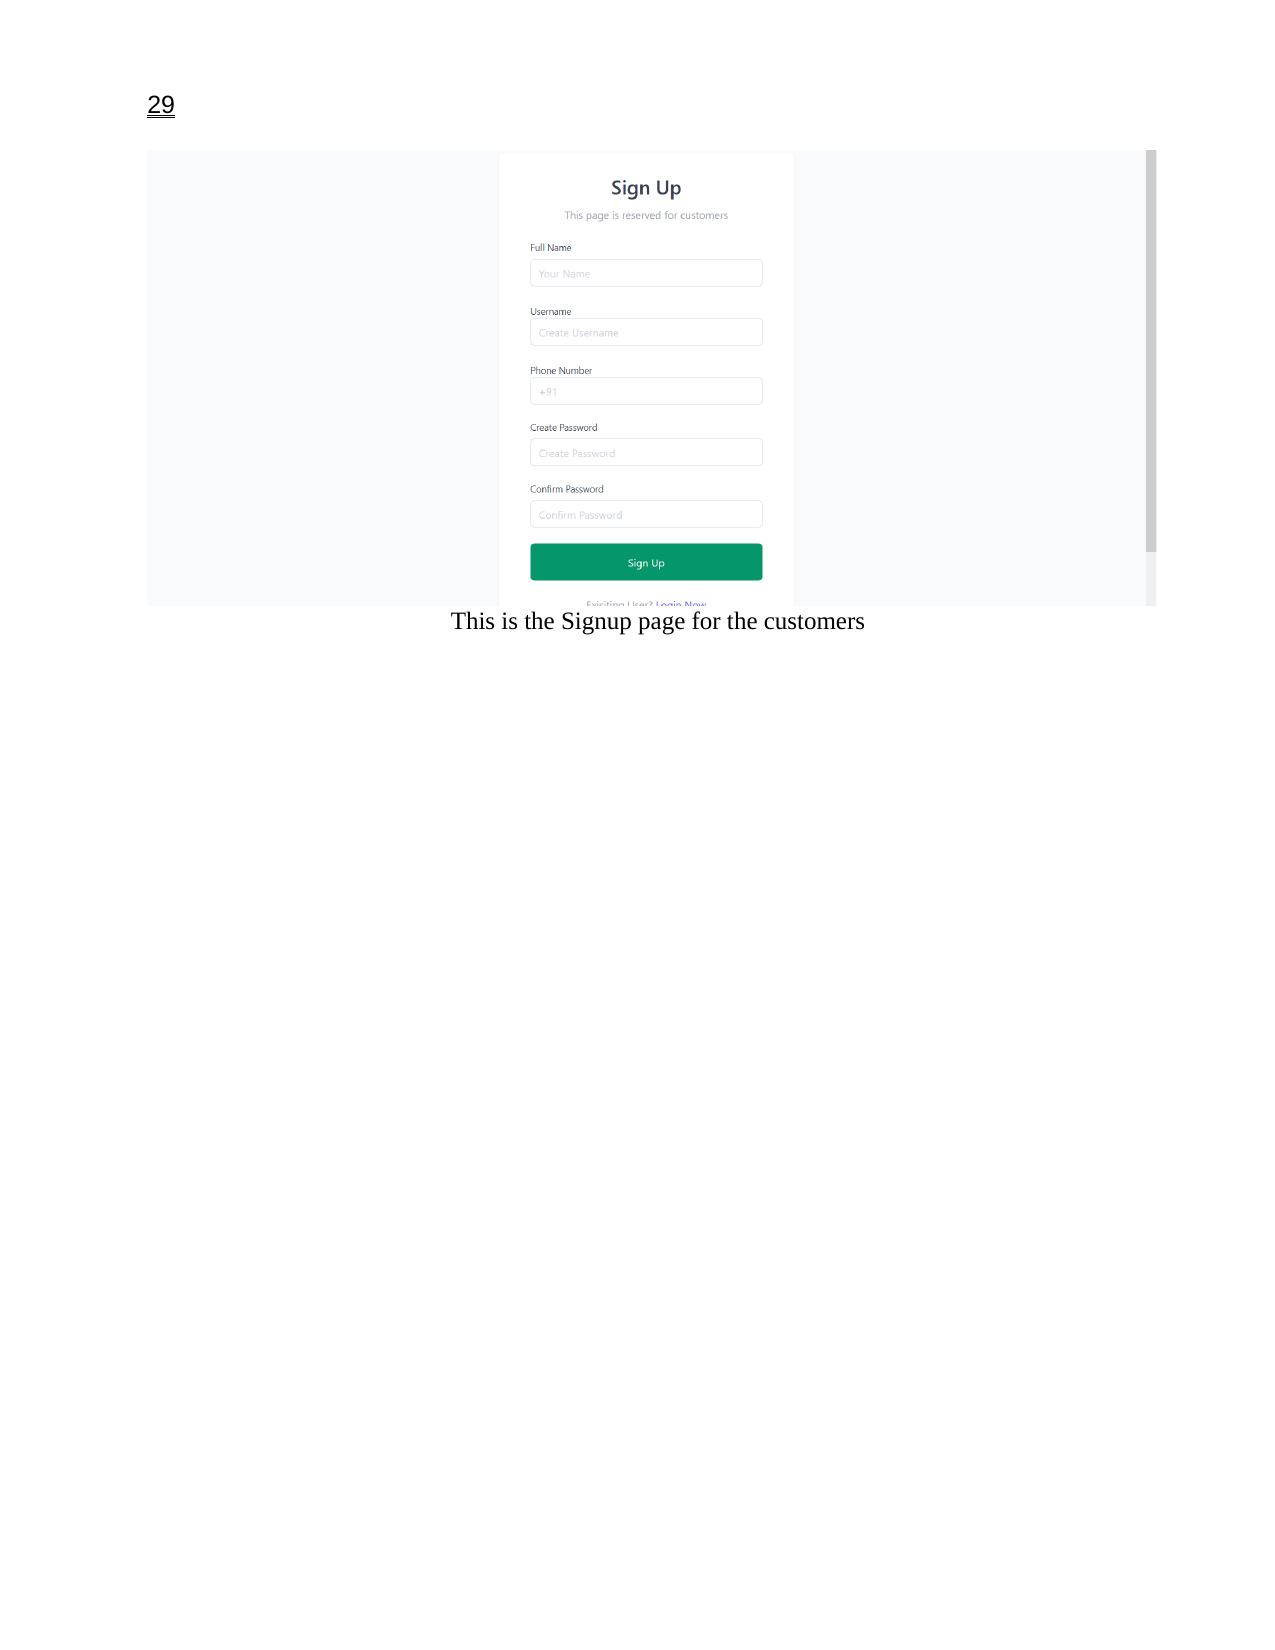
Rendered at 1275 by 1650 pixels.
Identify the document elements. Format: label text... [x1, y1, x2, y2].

picture [147, 150, 1157, 606]
text This is the Signup page for the customers [153, 606, 1156, 634]
